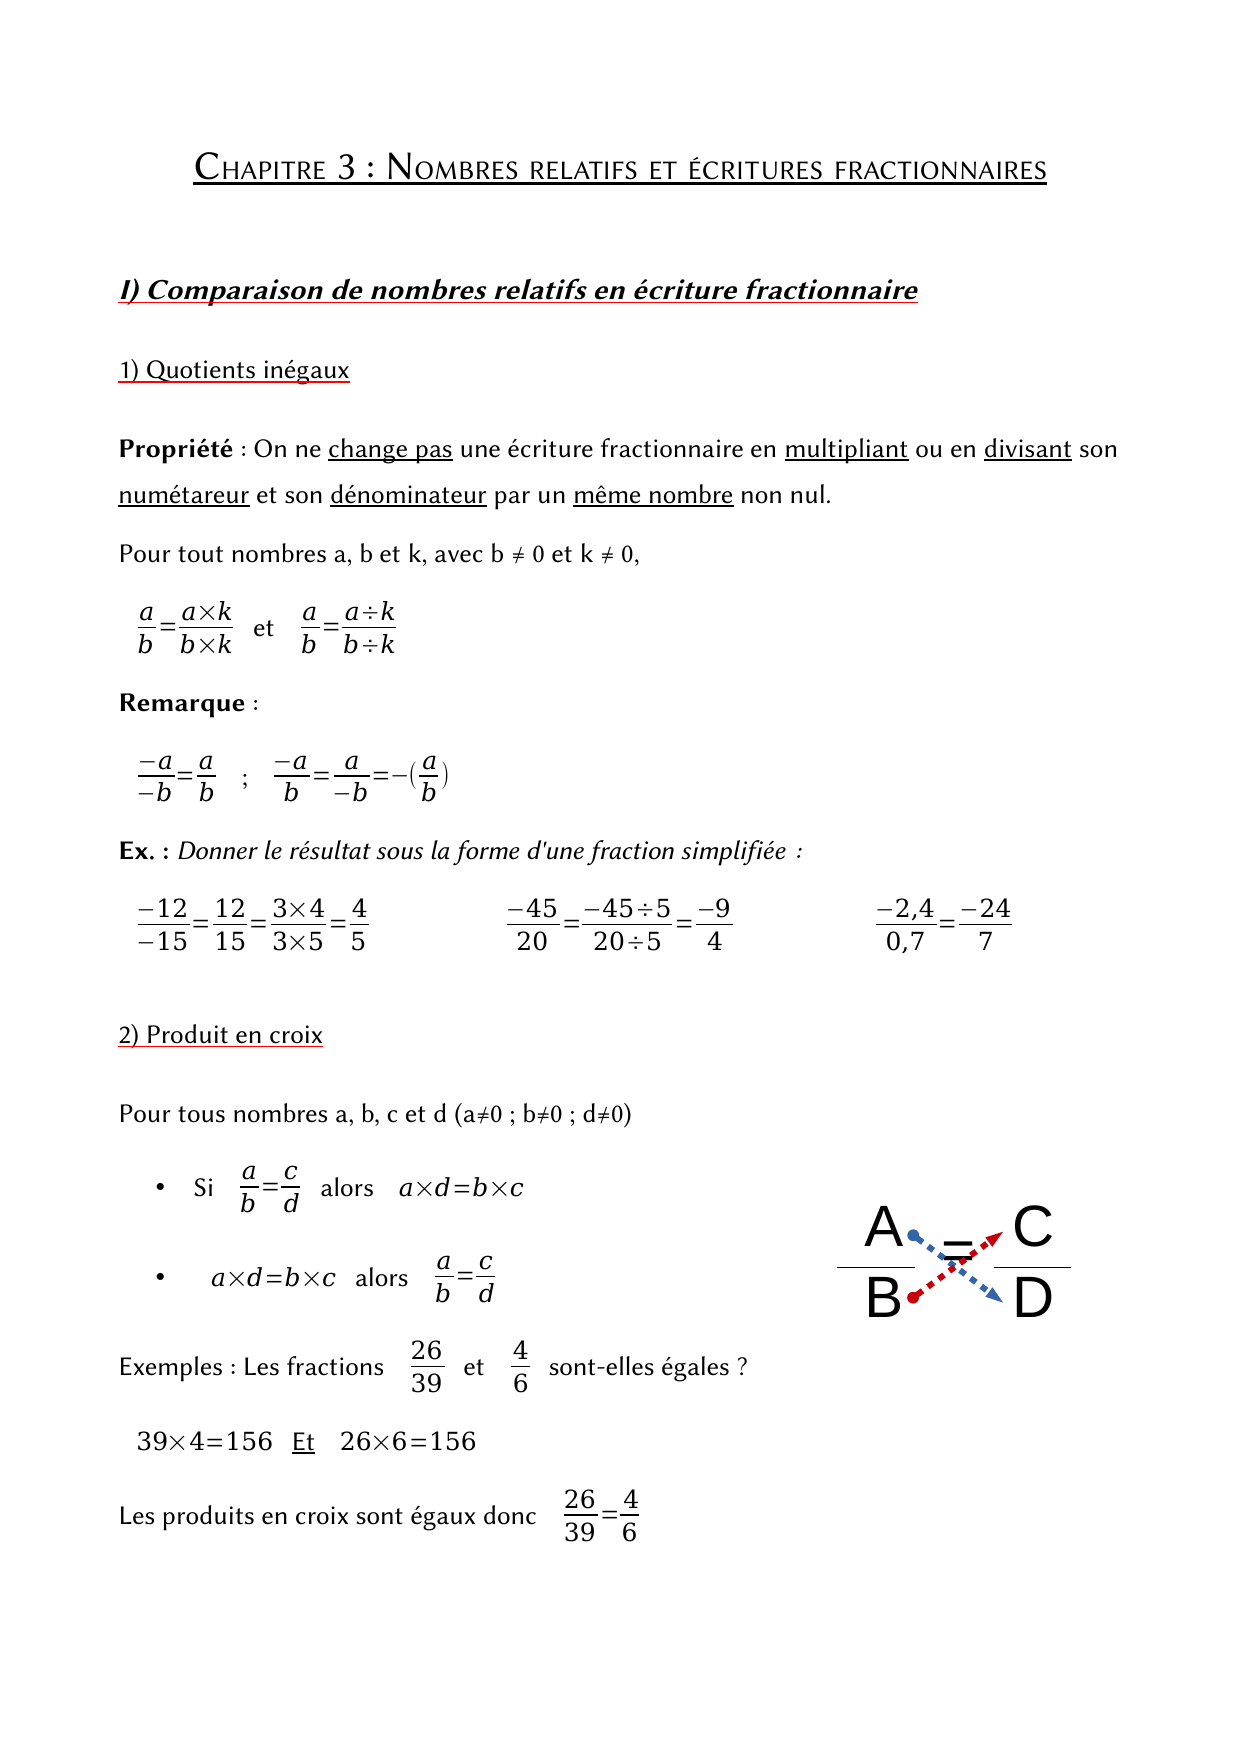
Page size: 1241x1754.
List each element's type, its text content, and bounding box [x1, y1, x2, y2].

text Et [118, 1426, 1122, 1457]
text Les produits en croix sont égaux donc [118, 1485, 1122, 1547]
text Exemples : Les fractions et sont-elles égales ? [118, 1336, 1122, 1398]
subtitle Chapitre 3 : Nombres relatifs et écritures fractionnaires [118, 143, 1122, 189]
text Remarque : [118, 687, 1122, 718]
text et [118, 597, 1122, 659]
text Ex. : Donner le résultat sous la forme d'une fraction simplifiée : [118, 835, 1122, 866]
subtitle I) Comparaison de nombres relatifs en écriture fractionnaire [118, 273, 1122, 307]
subtitle 1) Quotients inégaux [118, 355, 1122, 386]
text Pour tout nombres a, b et k, avec b ≠ 0 et k ≠ 0, [118, 538, 1122, 569]
text ; [118, 746, 1122, 807]
text Propriété : On ne change pas une écriture fractionnaire en multipliant ou en divisant son numétareur et son dénominateur par un même nombre non nul. [118, 433, 1122, 510]
list Si alors [156, 1157, 1122, 1218]
text Pour tous nombres a, b, c et d (a≠0 ; b≠0 ; d≠0) [118, 1098, 1122, 1129]
list alors [156, 1246, 1122, 1308]
subtitle 2) Produit en croix [118, 1019, 1122, 1050]
